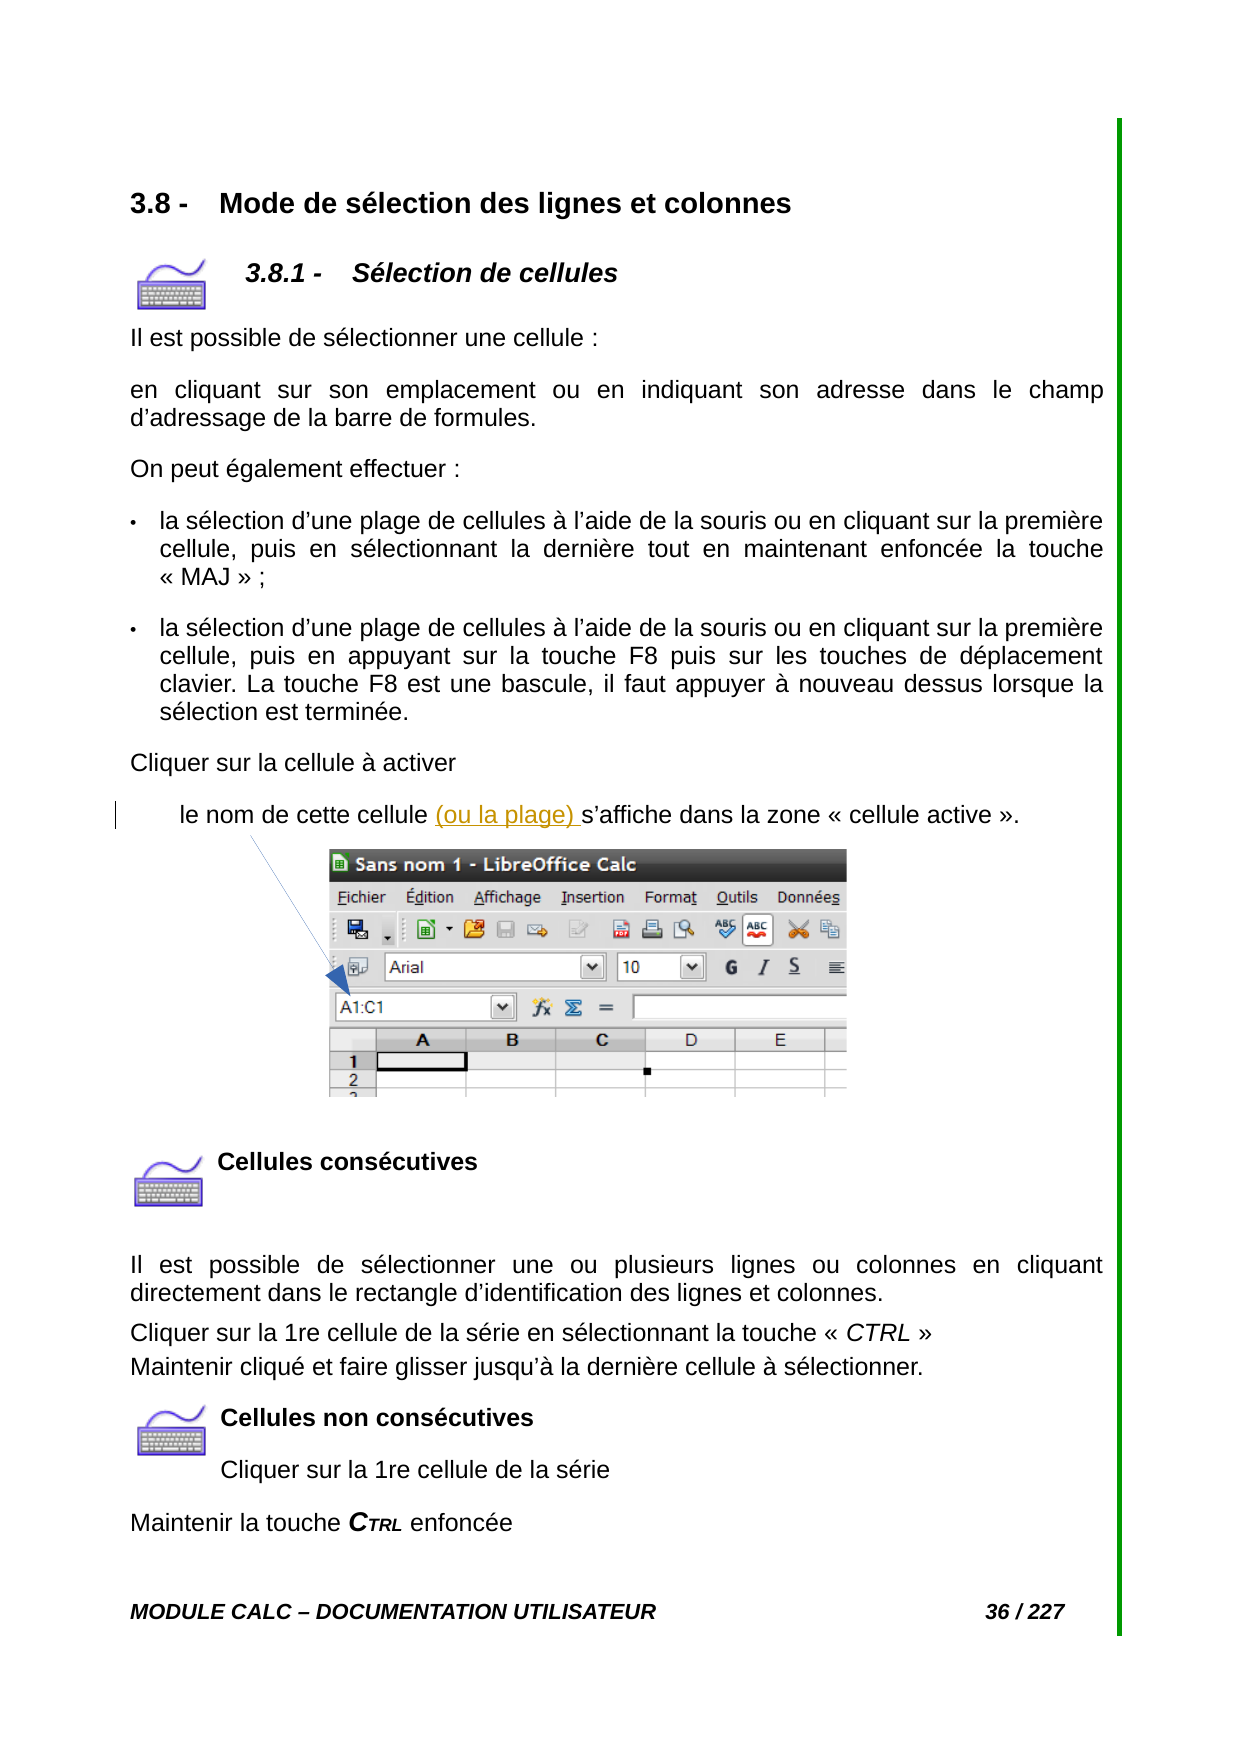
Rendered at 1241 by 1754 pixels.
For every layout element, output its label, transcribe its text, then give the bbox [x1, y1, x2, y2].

picture [133, 248, 209, 324]
text Maintenir cliqué et faire glisser jusqu’à la dernière cellule à sélectionner. [130, 1352, 1105, 1380]
picture [133, 1394, 209, 1470]
text en cliquant sur son emplacement ou en indiquant son adresse dans le champ d’adressage de la barre de formules. [130, 376, 1105, 431]
picture [329, 849, 847, 1097]
text On peut également effectuer : [130, 455, 1105, 483]
text Maintenir la touche Ctrl enfoncée [130, 1507, 1105, 1537]
picture [130, 1145, 206, 1221]
text Cellules consécutives [206, 1148, 1105, 1176]
text Il est possible de sélectionner une ou plusieurs lignes ou colonnes en cliquant directement dans le rectangle d’identification des lignes et colonnes. [130, 1251, 1105, 1307]
text Cliquer sur la 1re cellule de la série [130, 1456, 1105, 1483]
list la sélection d’une plage de cellules à l’aide de la souris ou en cliquant sur la première cellule, puis en appuyant sur la touche F8 puis sur les touches de déplacement clavier. La touche F8 est une bascule, il faut appuyer à nouveau dessus lorsque la sélection est terminée. [130, 614, 1105, 726]
subtitle Mode de sélection des lignes et colonnes [130, 187, 1105, 220]
text le nom de cette cellule (ou la plage) s’affiche dans la zone « cellule active ». [130, 801, 1105, 829]
text Cellules non consécutives [209, 1404, 1105, 1432]
text Il est possible de sélectionner une cellule : [130, 324, 1105, 352]
list la sélection d’une plage de cellules à l’aide de la souris ou en cliquant sur la première cellule, puis en sélectionnant la dernière tout en maintenant enfoncée la touche « MAJ » ; [130, 507, 1105, 590]
subtitle Sélection de cellules [209, 258, 1105, 288]
text Cliquer sur la 1re cellule de la série en sélectionnant la touche « CTRL » [130, 1319, 1105, 1347]
text Cliquer sur la cellule à activer [130, 749, 1105, 777]
